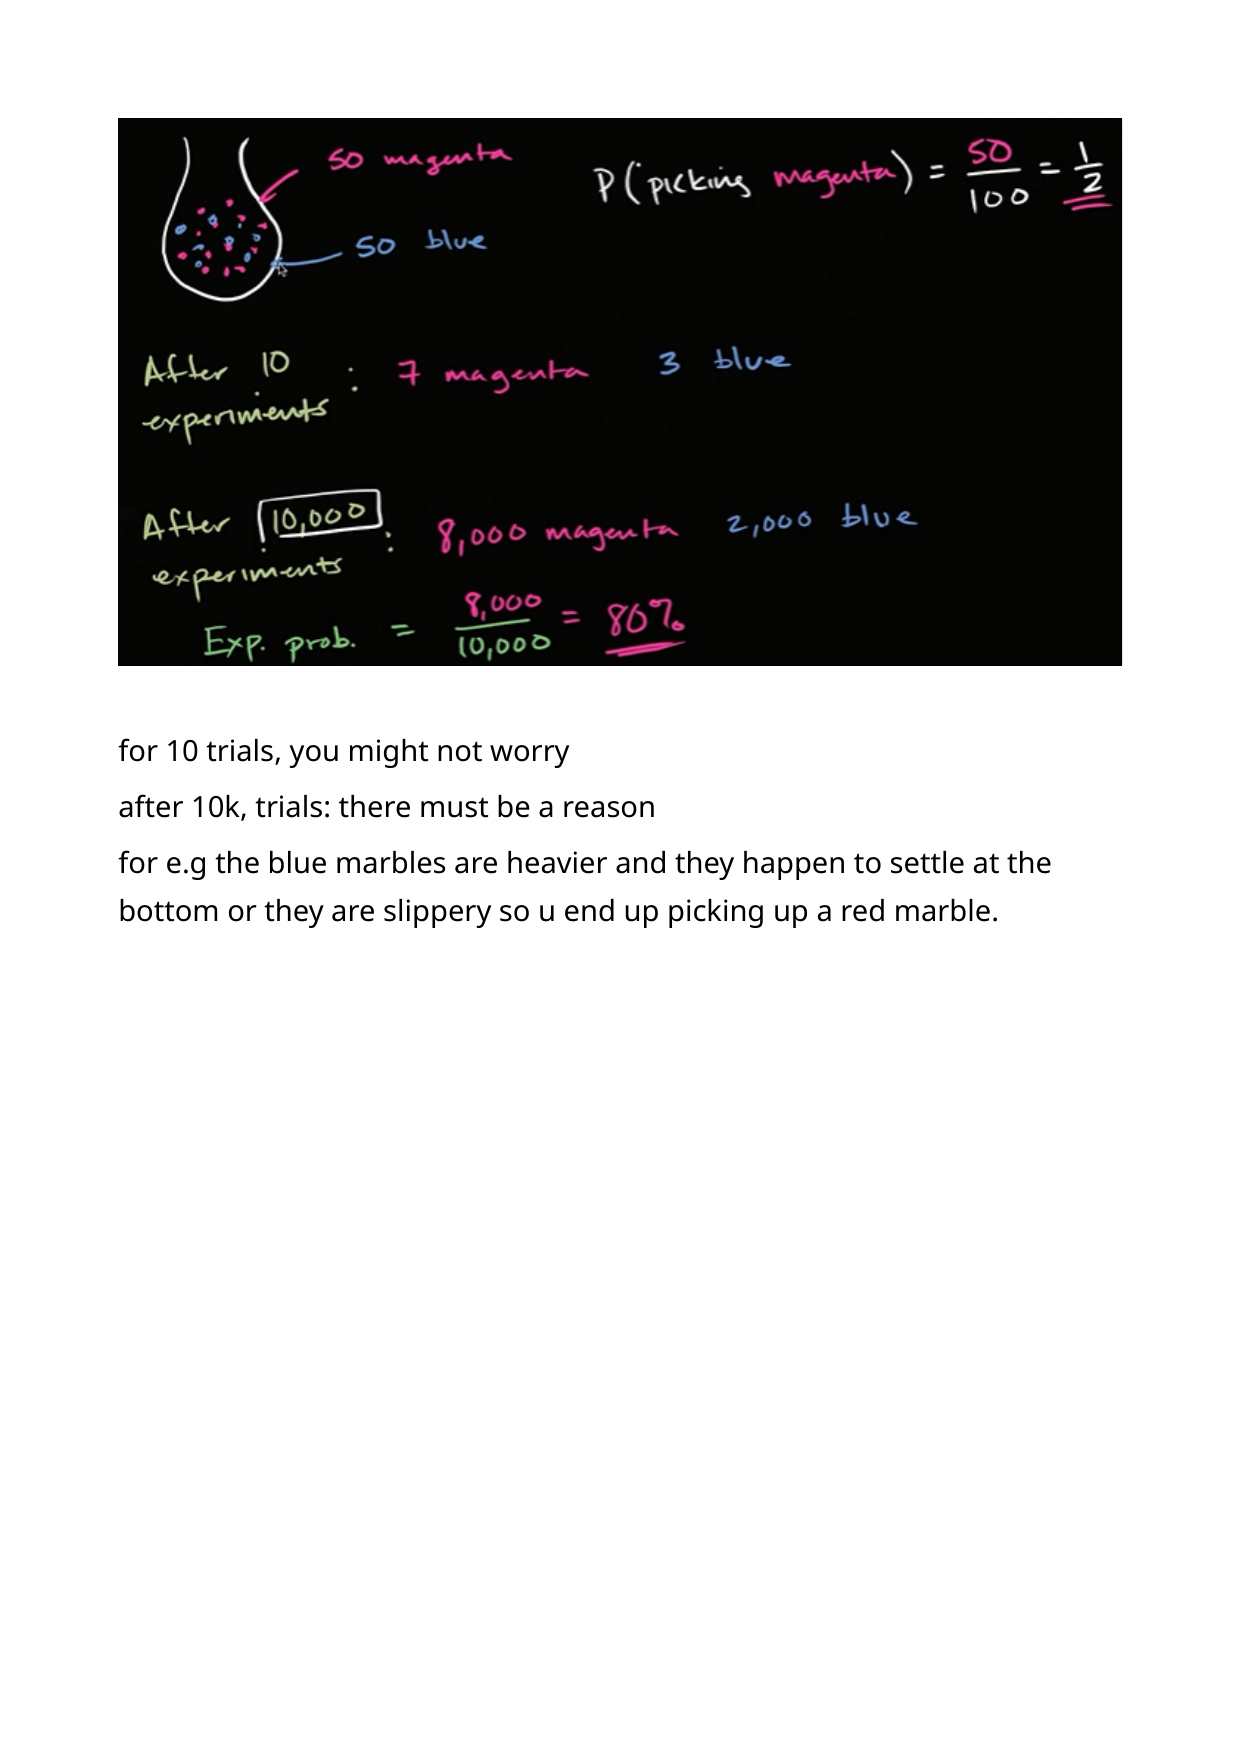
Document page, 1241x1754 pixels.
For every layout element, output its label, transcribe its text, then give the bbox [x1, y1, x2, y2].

text after 10k, trials: there must be a reason [118, 786, 1122, 826]
picture [118, 118, 1123, 666]
text for 10 trials, you might not worry [118, 730, 1122, 769]
text for e.g the blue marbles are heavier and they happen to settle at the bottom or they are slippery so u end up picking up a red marble. [118, 842, 1122, 929]
